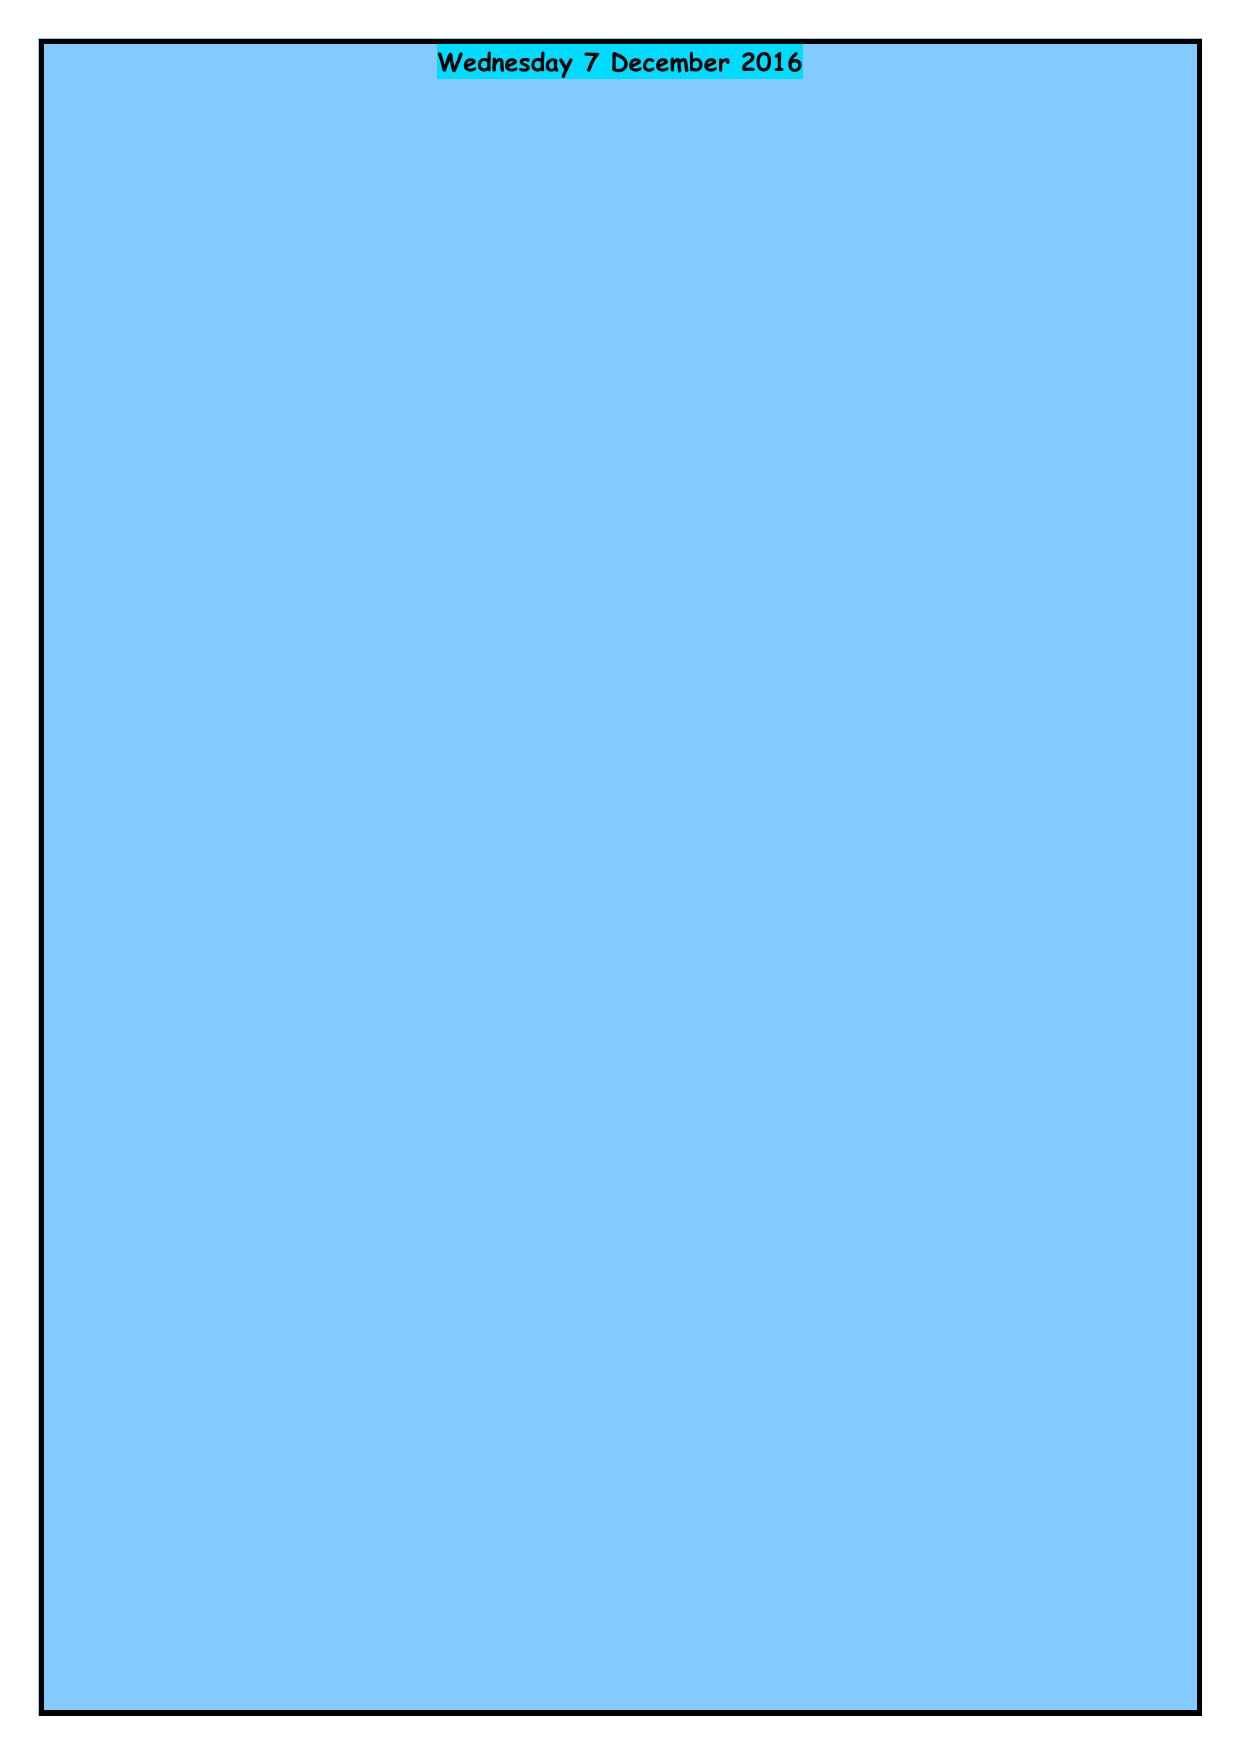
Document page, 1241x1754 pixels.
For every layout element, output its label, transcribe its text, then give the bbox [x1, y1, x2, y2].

text Wednesday 7 December 2016 [44, 44, 1197, 79]
